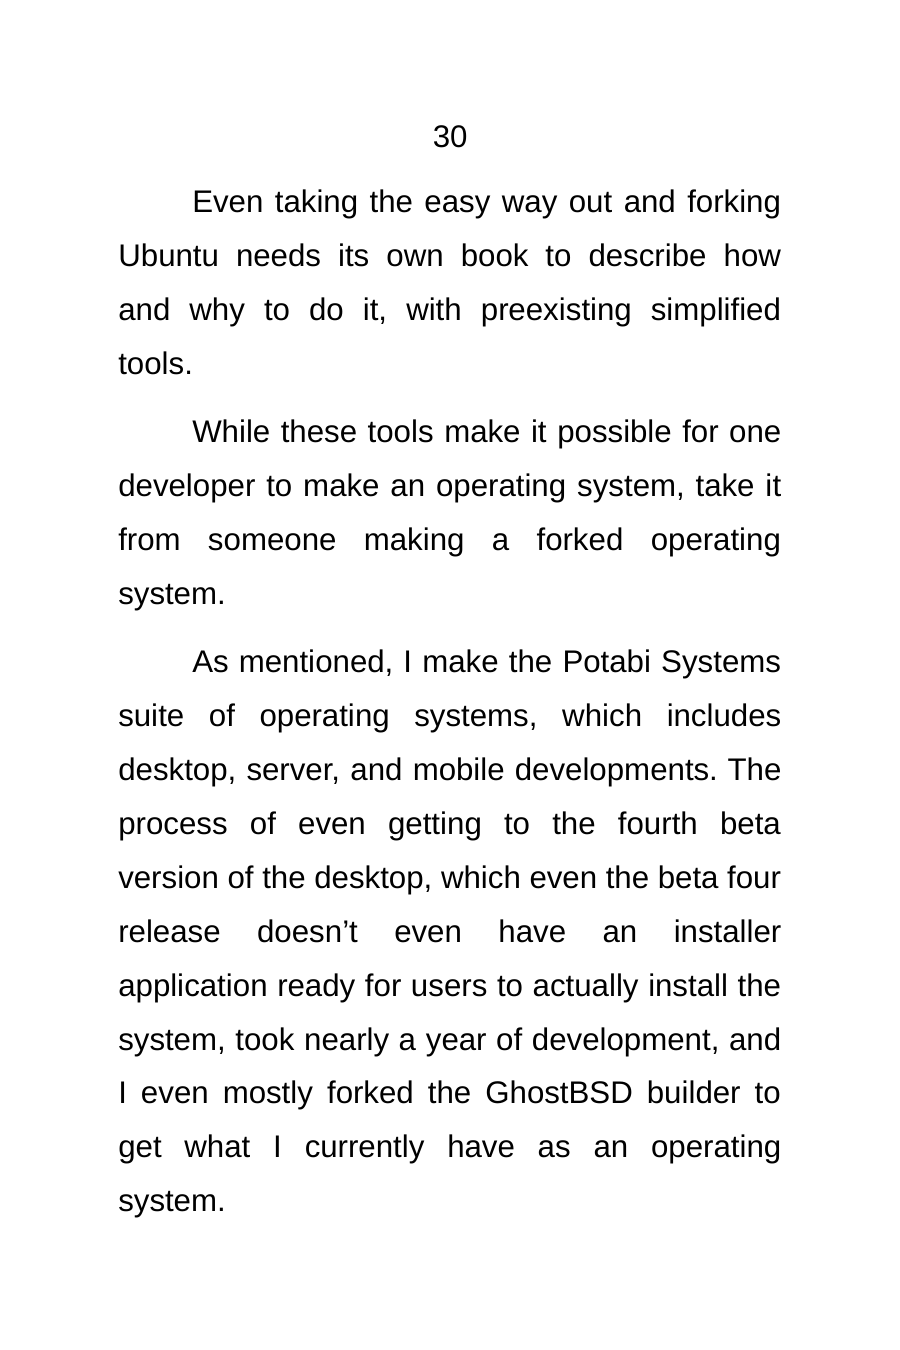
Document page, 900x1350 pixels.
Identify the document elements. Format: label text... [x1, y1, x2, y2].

text As mentioned, I make the Potabi Systems suite of operating systems, which includes desktop, server, and mobile developments. The process of even getting to the fourth beta version of the desktop, which even the beta four release doesn’t even have an installer application ready for users to actually install the system, took nearly a year of development, and I even mostly forked the GhostBSD builder to get what I currently have as an operating system. [118, 643, 782, 1218]
text Even taking the easy way out and forking Ubuntu needs its own book to describe how and why to do it, with preexisting simplified tools. [118, 183, 782, 381]
text While these tools make it possible for one developer to make an operating system, take it from someone making a forked operating system. [118, 413, 782, 611]
